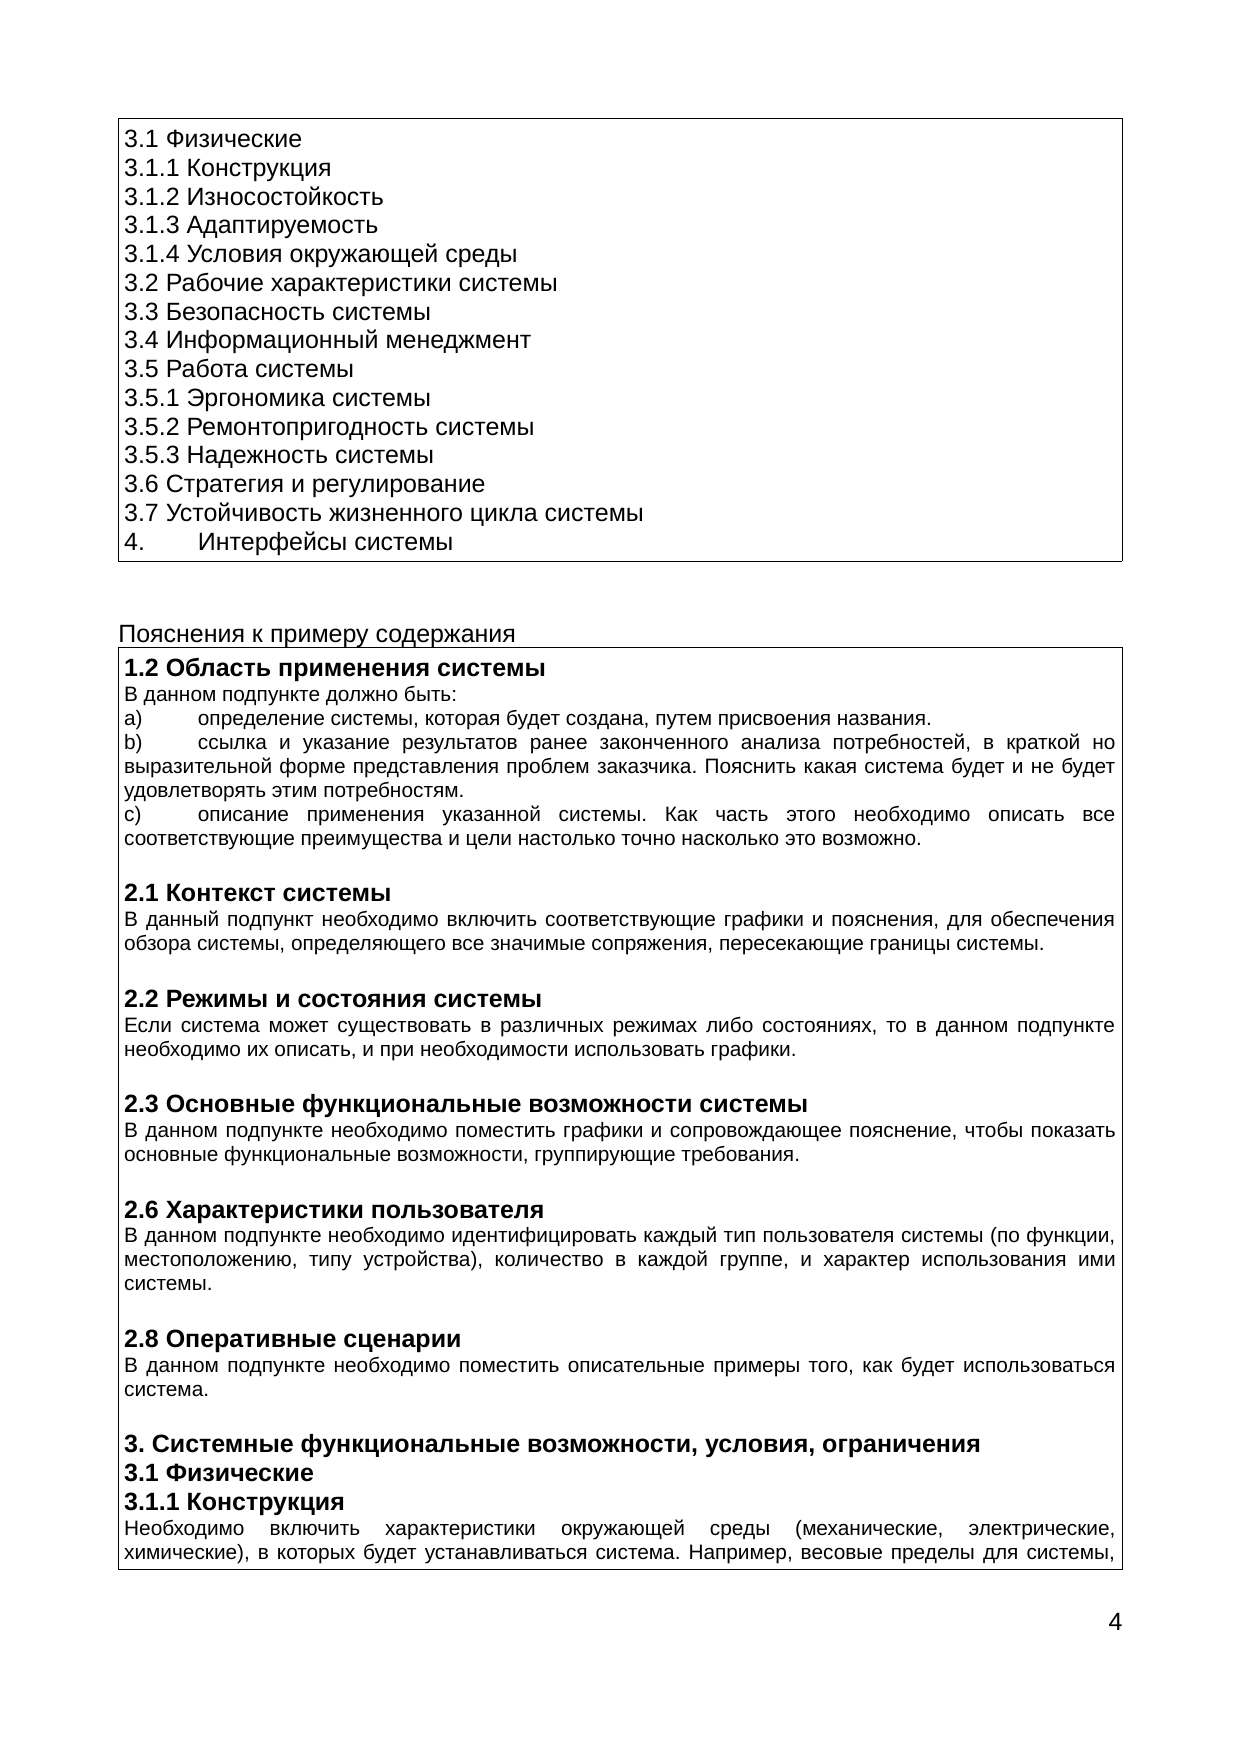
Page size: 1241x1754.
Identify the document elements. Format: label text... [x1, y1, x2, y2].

table_header 3.1 Физические 3.1.1 Конструкция 3.1.2 Износостойкость 3.1.3 Адаптируемость 3.1.4 Условия окружающей среды 3.2 Рабочие характеристики системы 3.3 Безопасность системы 3.4 Информационный менеджмент 3.5 Работа системы 3.5.1 Эргономика системы 3.5.2 Ремонтопригодность системы 3.5.3 Надежность системы 3.6 Стратегия и регулирование 3.7 Устойчивость жизненного цикла системы 4. Интерфейсы системы [119, 119, 1122, 561]
table_header 1.2 Область применения системы В данном подпункте должно быть: a) определение системы, которая будет создана, путем присвоения названия. b) ссылка и указание результатов ранее законченного анализа потребностей, в краткой но выразительной форме представления проблем заказчика. Пояснить какая система будет и не будет удовлетворять этим потребностям. c) описание применения указанной системы. Как часть этого необходимо описать все соответствующие преимущества и цели настолько точно насколько это возможно. 2.1 Контекст системы В данный подпункт необходимо включить соответствующие графики и пояснения, для обеспечения обзора системы, определяющего все значимые сопряжения, пересекающие границы системы. 2.2 Режимы и состояния системы Если система может существовать в различных режимах либо состояниях, то в данном подпункте необходимо их описать, и при необходимости использовать графики. 2.3 Основные функциональные возможности системы В данном подпункте необходимо поместить графики и сопровождающее пояснение, чтобы показать основные функциональные возможности, группирующие требования. 2.6 Характеристики пользователя В данном подпункте необходимо идентифицировать каждый тип пользователя системы (по функции, местоположению, типу устройства), количество в каждой группе, и характер использования ими системы. 2.8 Оперативные сценарии В данном подпункте необходимо поместить описательные примеры того, как будет использоваться система. 3. Системные функциональные возможности, условия, ограничения 3.1 Физические 3.1.1 Конструкция Необходимо включить характеристики окружающей среды (механические, электрические, химические), в которых будет устанавливаться система. Например, весовые пределы для системы, [119, 648, 1122, 1569]
text Пояснения к примеру содержания [118, 618, 1122, 647]
